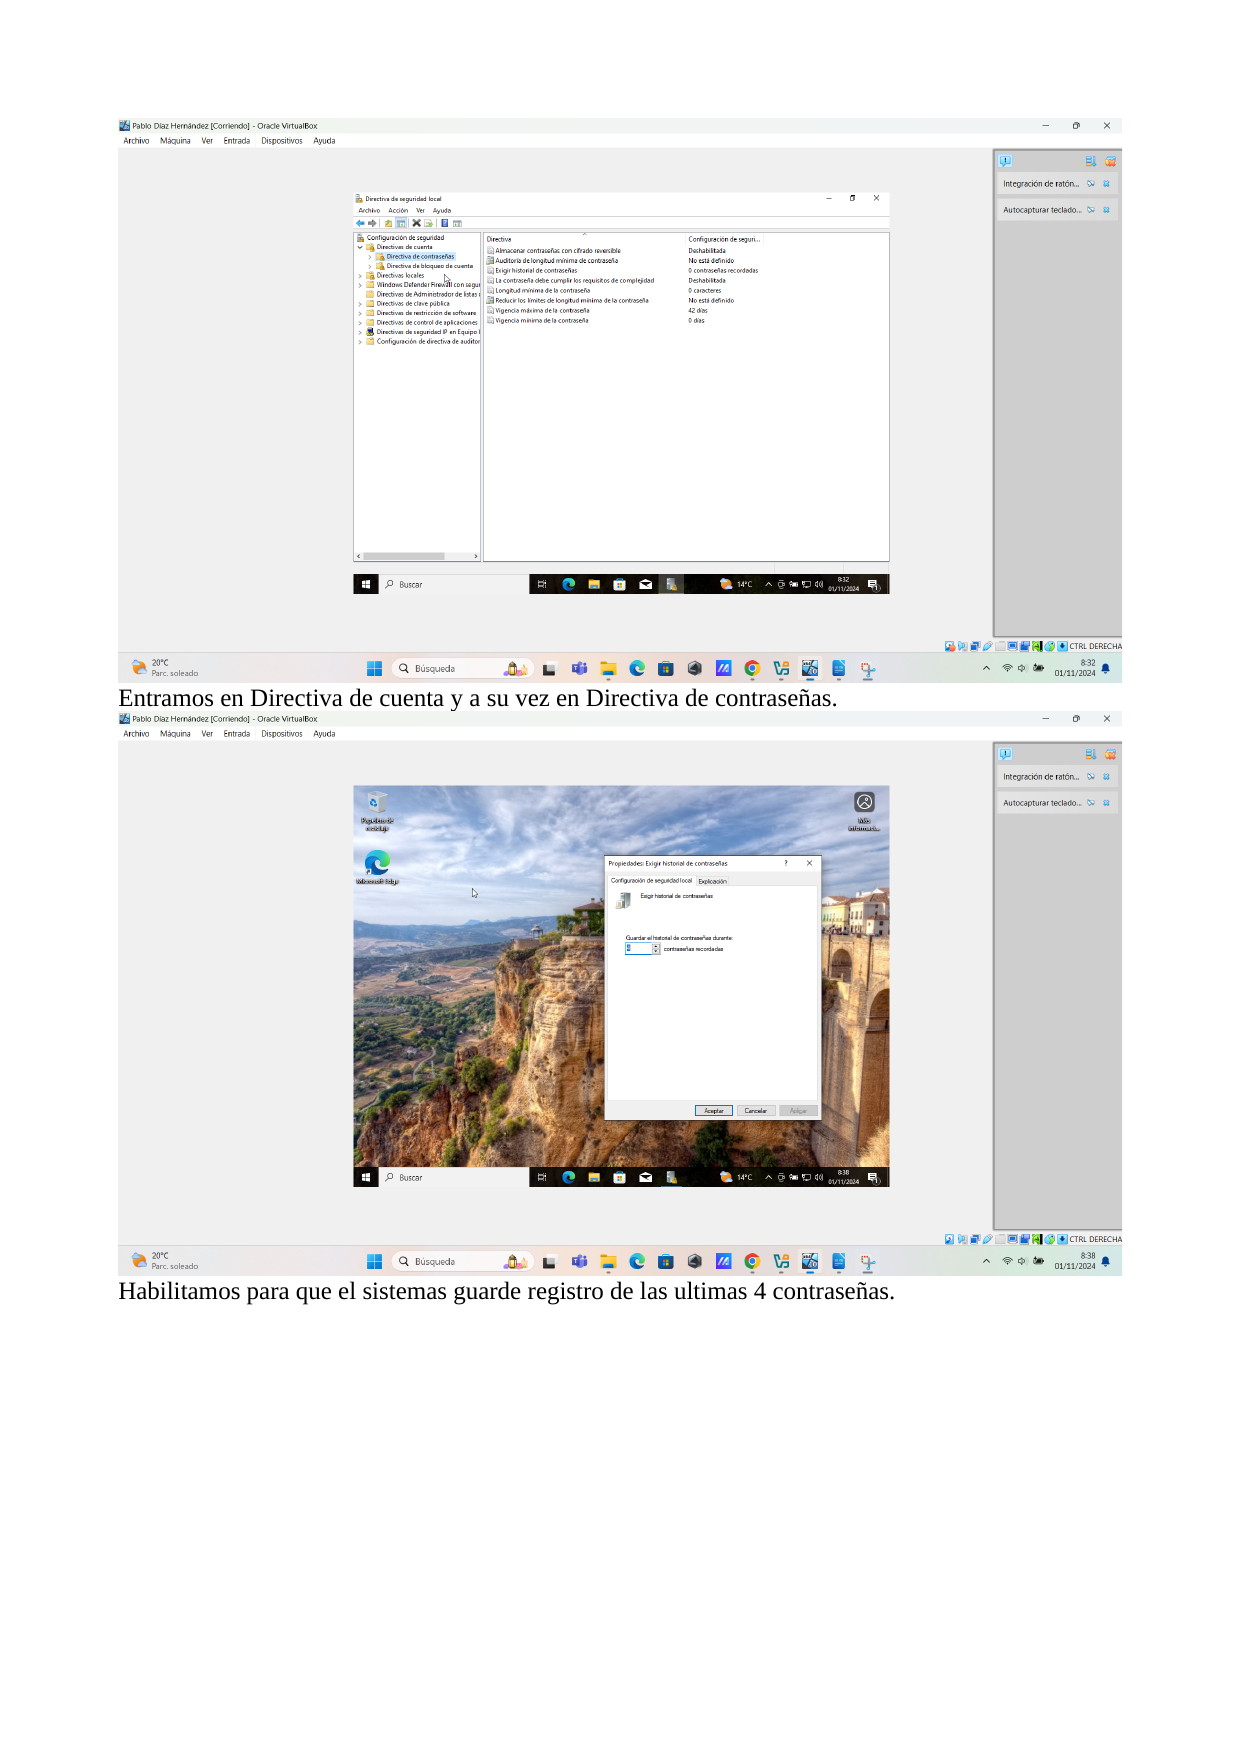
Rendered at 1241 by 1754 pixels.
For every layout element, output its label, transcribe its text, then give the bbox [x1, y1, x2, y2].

picture [118, 118, 1123, 683]
text Entramos en Directiva de cuenta y a su vez en Directiva de contraseñas. [118, 683, 1122, 711]
picture [118, 711, 1123, 1276]
text Habilitamos para que el sistemas guarde registro de las ultimas 4 contraseñas. [118, 1276, 1122, 1304]
